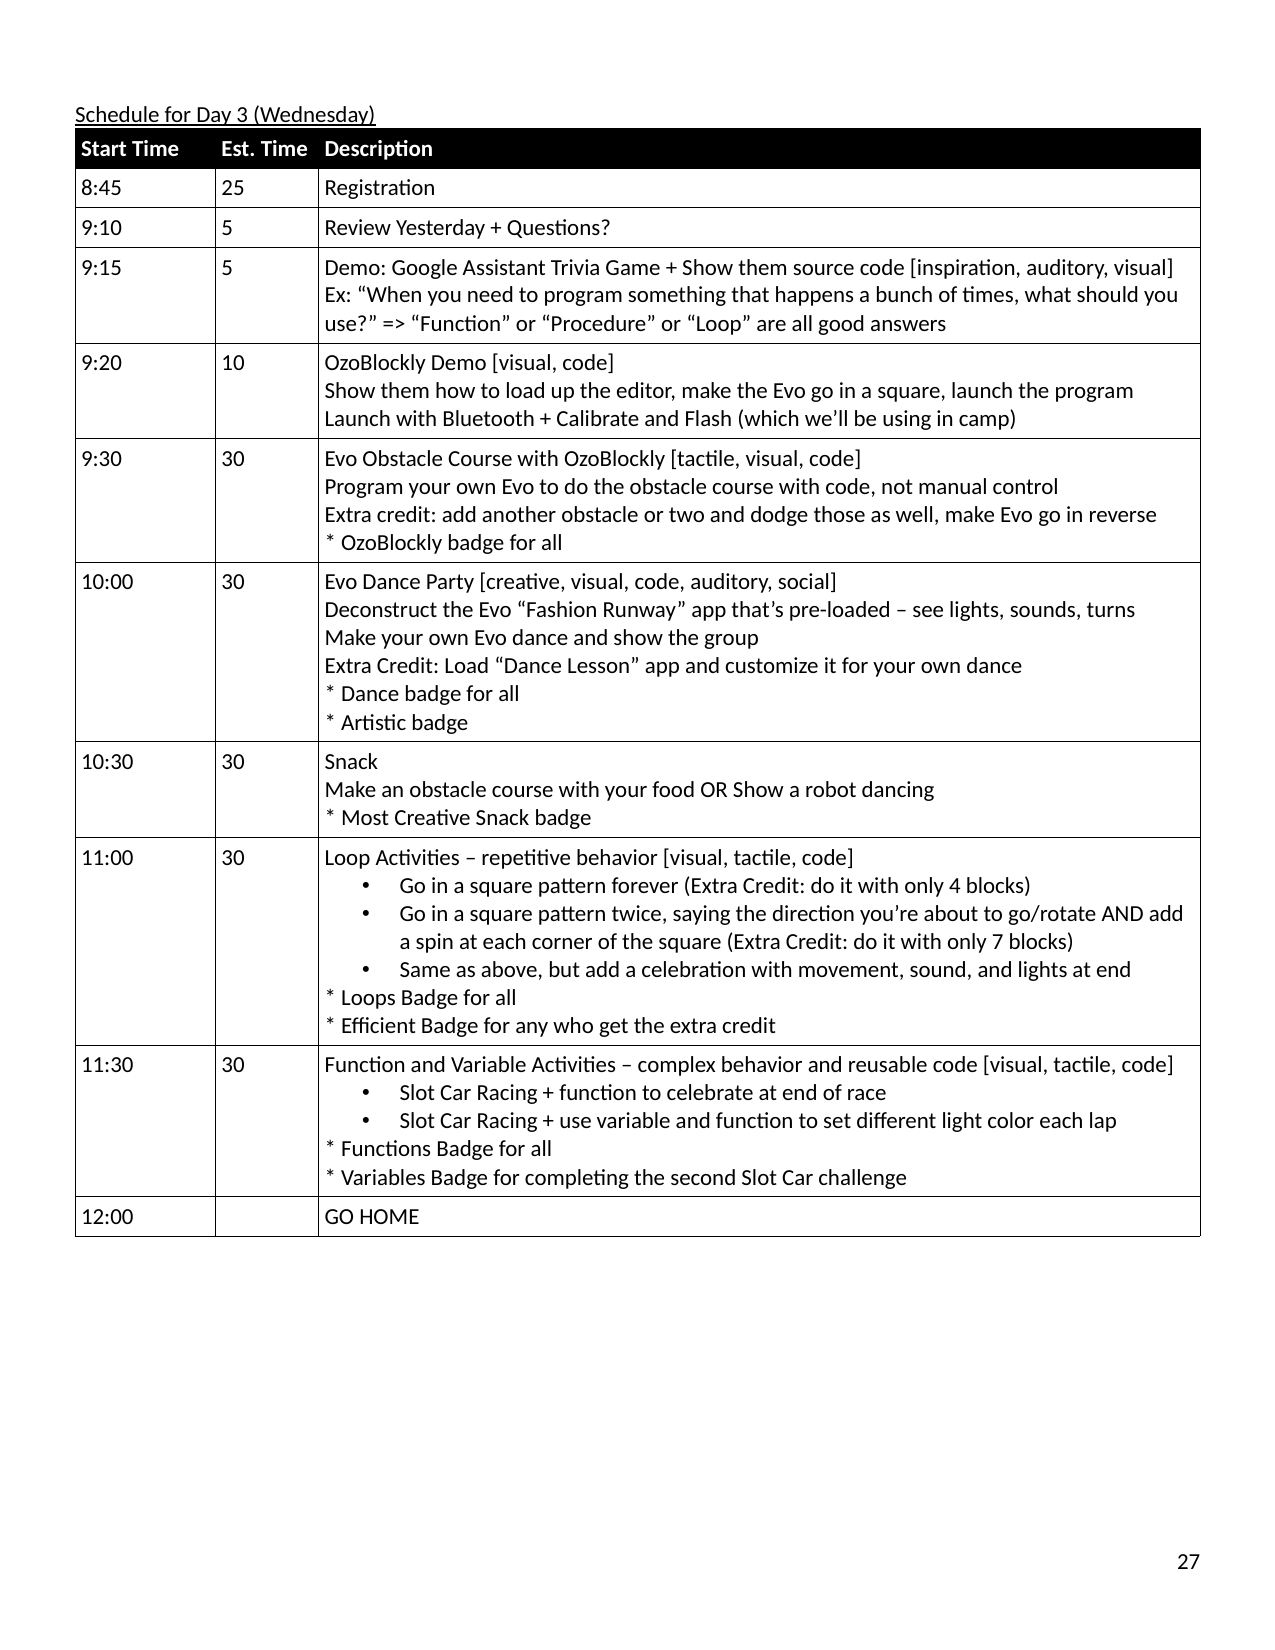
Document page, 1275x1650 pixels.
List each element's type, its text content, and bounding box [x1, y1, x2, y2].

table_cell 12:00 [76, 1197, 215, 1236]
table_cell 30 [216, 1046, 318, 1196]
table_cell 9:15 [76, 248, 215, 342]
table_cell 5 [216, 208, 318, 247]
table_cell Loop Activities – repetitive behavior [visual, tactile, code] Go in a square pattern forever (Extra Credit: do it with only 4 blocks) Go in a square pattern twice, saying the direction you’re about to go/rotate AND add a spin at each corner of the square (Extra Credit: do it with only 7 blocks) Same as above, but add a celebration with movement, sound, and lights at end * Loops Badge for all * Efficient Badge for any who get the extra credit [319, 838, 1200, 1045]
table_cell Evo Obstacle Course with OzoBlockly [tactile, visual, code] Program your own Evo to do the obstacle course with code, not manual control Extra credit: add another obstacle or two and dodge those as well, make Evo go in reverse * OzoBlockly badge for all [319, 439, 1200, 562]
table_cell 8:45 [76, 169, 215, 207]
table_cell 30 [216, 742, 318, 837]
table_cell 30 [216, 563, 318, 741]
table_header Start Time [76, 129, 215, 168]
table_cell 25 [216, 169, 318, 207]
table_cell OzoBlockly Demo [visual, code] Show them how to load up the editor, make the Evo go in a square, launch the program Launch with Bluetooth + Calibrate and Flash (which we’ll be using in camp) [319, 344, 1200, 438]
table_cell 30 [216, 838, 318, 1045]
table_cell Registration [319, 169, 1200, 207]
subtitle Schedule for Day 3 (Wednesday) [75, 100, 1200, 128]
table_cell 10 [216, 344, 318, 438]
table_header Est. Time [216, 129, 318, 168]
table_cell 11:00 [76, 838, 215, 1045]
table_header Description [319, 129, 1200, 168]
table_cell 11:30 [76, 1046, 215, 1196]
table_cell Function and Variable Activities – complex behavior and reusable code [visual, tactile, code] Slot Car Racing + function to celebrate at end of race Slot Car Racing + use variable and function to set different light color each lap * Functions Badge for all * Variables Badge for completing the second Slot Car challenge [319, 1046, 1200, 1196]
table_cell 10:00 [76, 563, 215, 741]
table_cell 9:30 [76, 439, 215, 562]
table_cell 30 [216, 439, 318, 562]
table_cell Demo: Google Assistant Trivia Game + Show them source code [inspiration, auditory, visual] Ex: “When you need to program something that happens a bunch of times, what should you use?” => “Function” or “Procedure” or “Loop” are all good answers [319, 248, 1200, 342]
table_cell GO HOME [319, 1197, 1200, 1236]
table_cell 9:10 [76, 208, 215, 247]
table_cell 9:20 [76, 344, 215, 438]
table_cell 5 [216, 248, 318, 342]
table_cell 10:30 [76, 742, 215, 837]
table_cell Snack Make an obstacle course with your food OR Show a robot dancing * Most Creative Snack badge [319, 742, 1200, 837]
table_cell Review Yesterday + Questions? [319, 208, 1200, 247]
table_cell [216, 1197, 318, 1236]
table_cell Evo Dance Party [creative, visual, code, auditory, social] Deconstruct the Evo “Fashion Runway” app that’s pre-loaded – see lights, sounds, turns Make your own Evo dance and show the group Extra Credit: Load “Dance Lesson” app and customize it for your own dance * Dance badge for all * Artistic badge [319, 563, 1200, 741]
